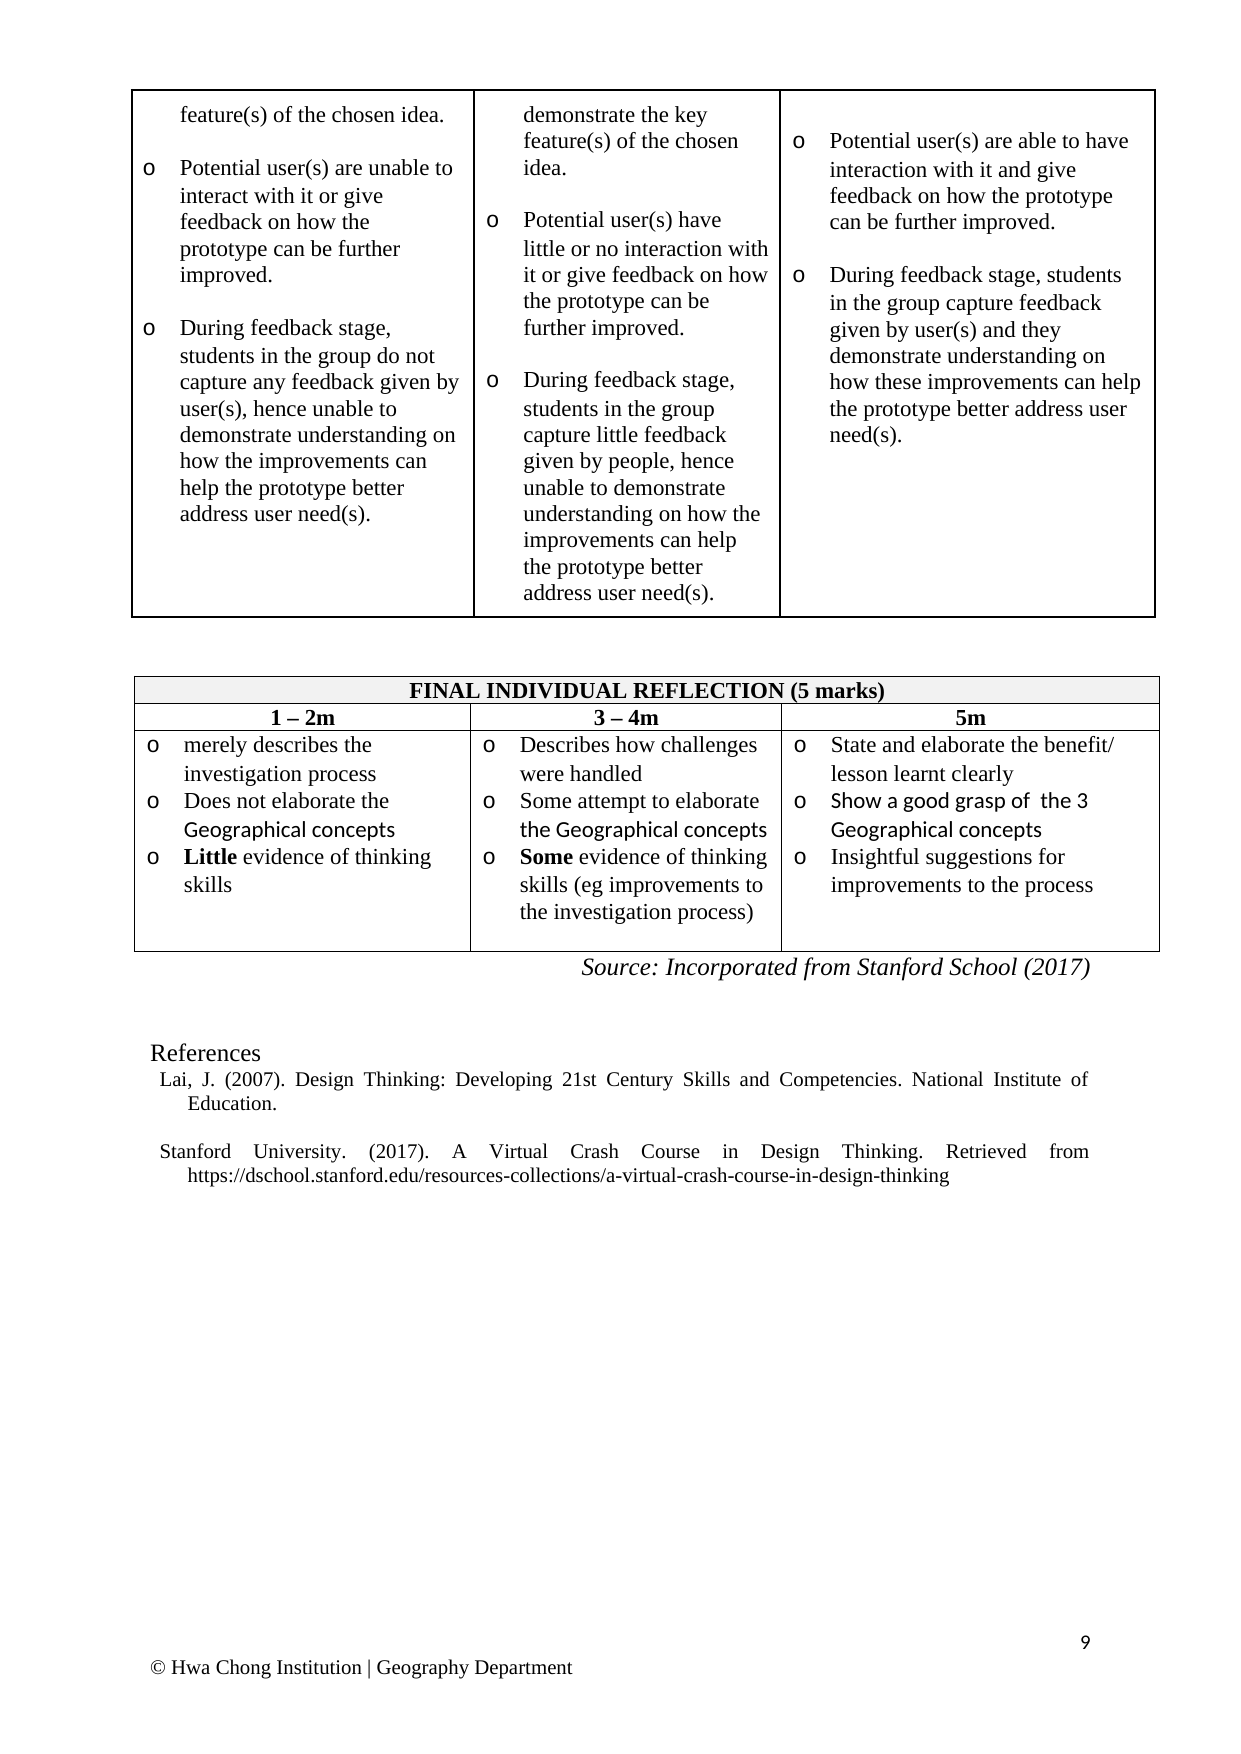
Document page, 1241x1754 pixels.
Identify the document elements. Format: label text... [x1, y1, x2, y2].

text Stanford University. (2017). A Virtual Crash Course in Design Thinking. Retrieved from https://dschool.stanford.edu/resources-collections/a-virtual-crash-course-in-design-thinking [159, 1139, 1090, 1187]
table_cell Students create a prototype that demonstrates the key feature(s) of the chosen idea. Potential user(s) are able to have interaction with it and give feedback on how the prototype can be further improved. During feedback stage, students in the group capture feedback given by user(s) and they demonstrate understanding on how these improvements can help the prototype better address user need(s). [781, 91, 1154, 616]
text References [150, 1038, 1090, 1067]
table_cell merely describes the investigation process Does not elaborate the Geographical concepts Little evidence of thinking skills [135, 731, 470, 951]
text Lai, J. (2007). Design Thinking: Developing 21st Century Skills and Competencies. National Institute of Education. [159, 1067, 1090, 1115]
table_cell 1 – 2m [135, 704, 470, 730]
table_header FINAL INDIVIDUAL REFLECTION (5 marks) [135, 677, 1159, 703]
text Source: Incorporated from Stanford School (2017) [150, 952, 1090, 980]
table_cell State and elaborate the benefit/ lesson learnt clearly Show a good grasp of the 3 Geographical concepts Insightful suggestions for improvements to the process [782, 731, 1159, 951]
table_cell feature(s) of the chosen idea. Potential user(s) are unable to interact with it or give feedback on how the prototype can be further improved. During feedback stage, students in the group do not capture any feedback given by user(s), hence unable to demonstrate understanding on how the improvements can help the prototype better address user need(s). [133, 91, 473, 616]
table_cell 5m [782, 704, 1159, 730]
table_cell 3 – 4m [471, 704, 781, 730]
table_cell Describes how challenges were handled Some attempt to elaborate the Geographical concepts Some evidence of thinking skills (eg improvements to the investigation process) [471, 731, 781, 951]
table_cell Students create a prototype that is slip-shod and is unable to demonstrate the key feature(s) of the chosen idea. Potential user(s) have little or no interaction with it or give feedback on how the prototype can be further improved. During feedback stage, students in the group capture little feedback given by people, hence unable to demonstrate understanding on how the improvements can help the prototype better address user need(s). [475, 91, 779, 616]
